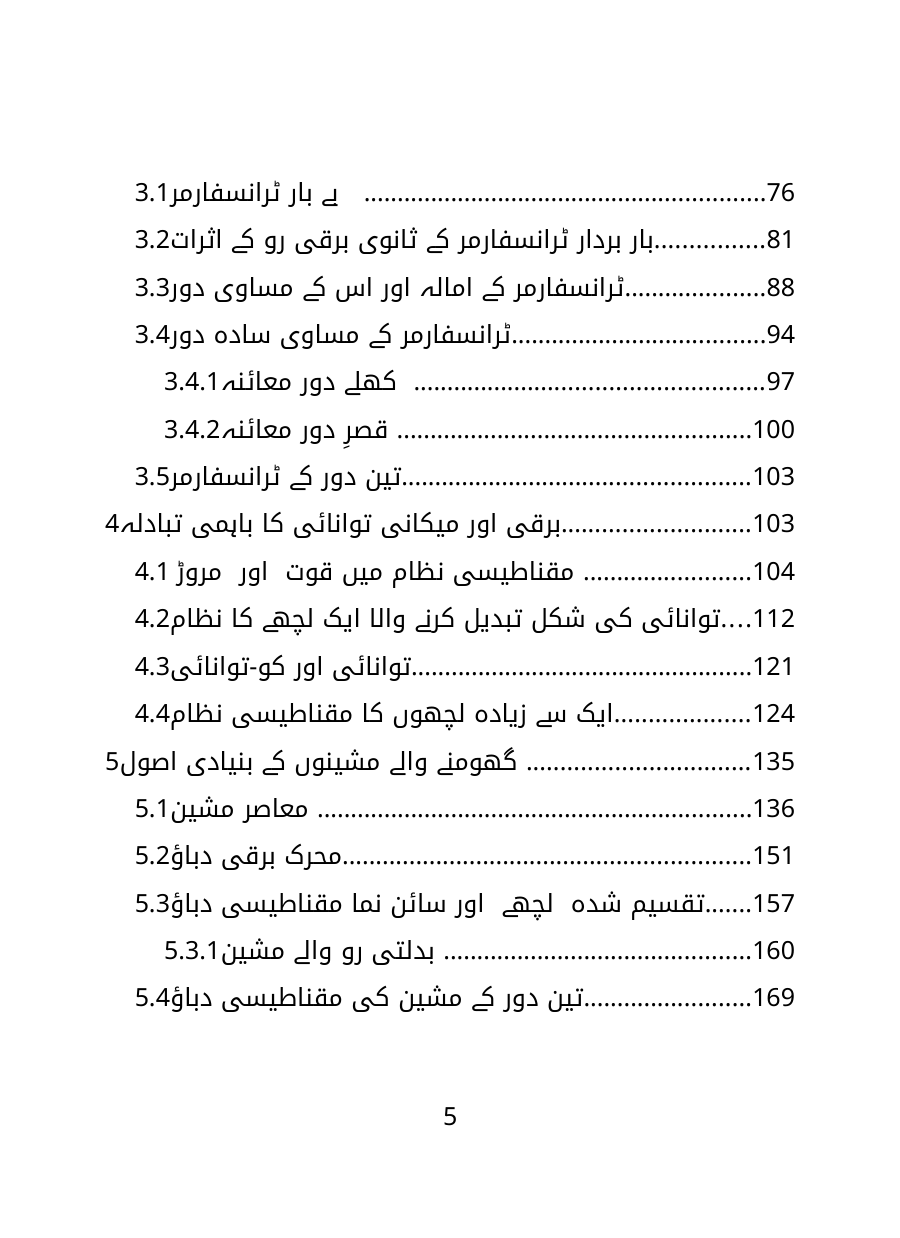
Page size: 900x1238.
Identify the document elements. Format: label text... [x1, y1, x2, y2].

text 3.5تین دور کے ٹرانسفارمر 103 [134, 453, 795, 501]
text 4.2توانائی کی شکل تبدیل کرنے والا ایک لچھے کا نظام 112 [134, 596, 795, 643]
text 4برقی اور میکانی توانائی کا باہمی تبادلہ 103 [105, 501, 795, 548]
text 5گھومنے والے مشینوں کے بنیادی اصول 135 [105, 738, 795, 785]
text 3.1بے بار ٹرانسفارمر 76 [134, 169, 795, 216]
text 3.3ٹرانسفارمر کے امالہ اور اس کے مساوی دور 88 [134, 264, 795, 311]
text 5.4تین دور کے مشین کی مقناطیسی دباؤ 169 [134, 975, 795, 1022]
text 3.4.1کھلے دور معائنہ 97 [164, 359, 795, 406]
text 5.2محرک برقی دباؤ 151 [134, 833, 795, 880]
text 5.1معاصر مشین 136 [134, 785, 795, 833]
text 4.1 مقناطیسی نظام میں قوت اور مروڑ 104 [134, 548, 795, 596]
text 5.3.1بدلتی رو والے مشین 160 [164, 927, 795, 975]
text 5.3تقسیم شدہ لچھے اور سائن نما مقناطیسی دباؤ 157 [134, 880, 795, 927]
text 3.4.2قصرِ دور معائنہ 100 [164, 406, 795, 453]
text 4.3توانائی اور کو-توانائی 121 [134, 643, 795, 690]
text 3.4ٹرانسفارمر کے مساوی سادہ دور 94 [134, 311, 795, 359]
text 3.2بار بردار ٹرانسفارمر کے ثانوی برقی رو کے اثرات 81 [134, 216, 795, 264]
text 4.4ایک سے زیادہ لچھوں کا مقناطیسی نظام 124 [134, 690, 795, 738]
